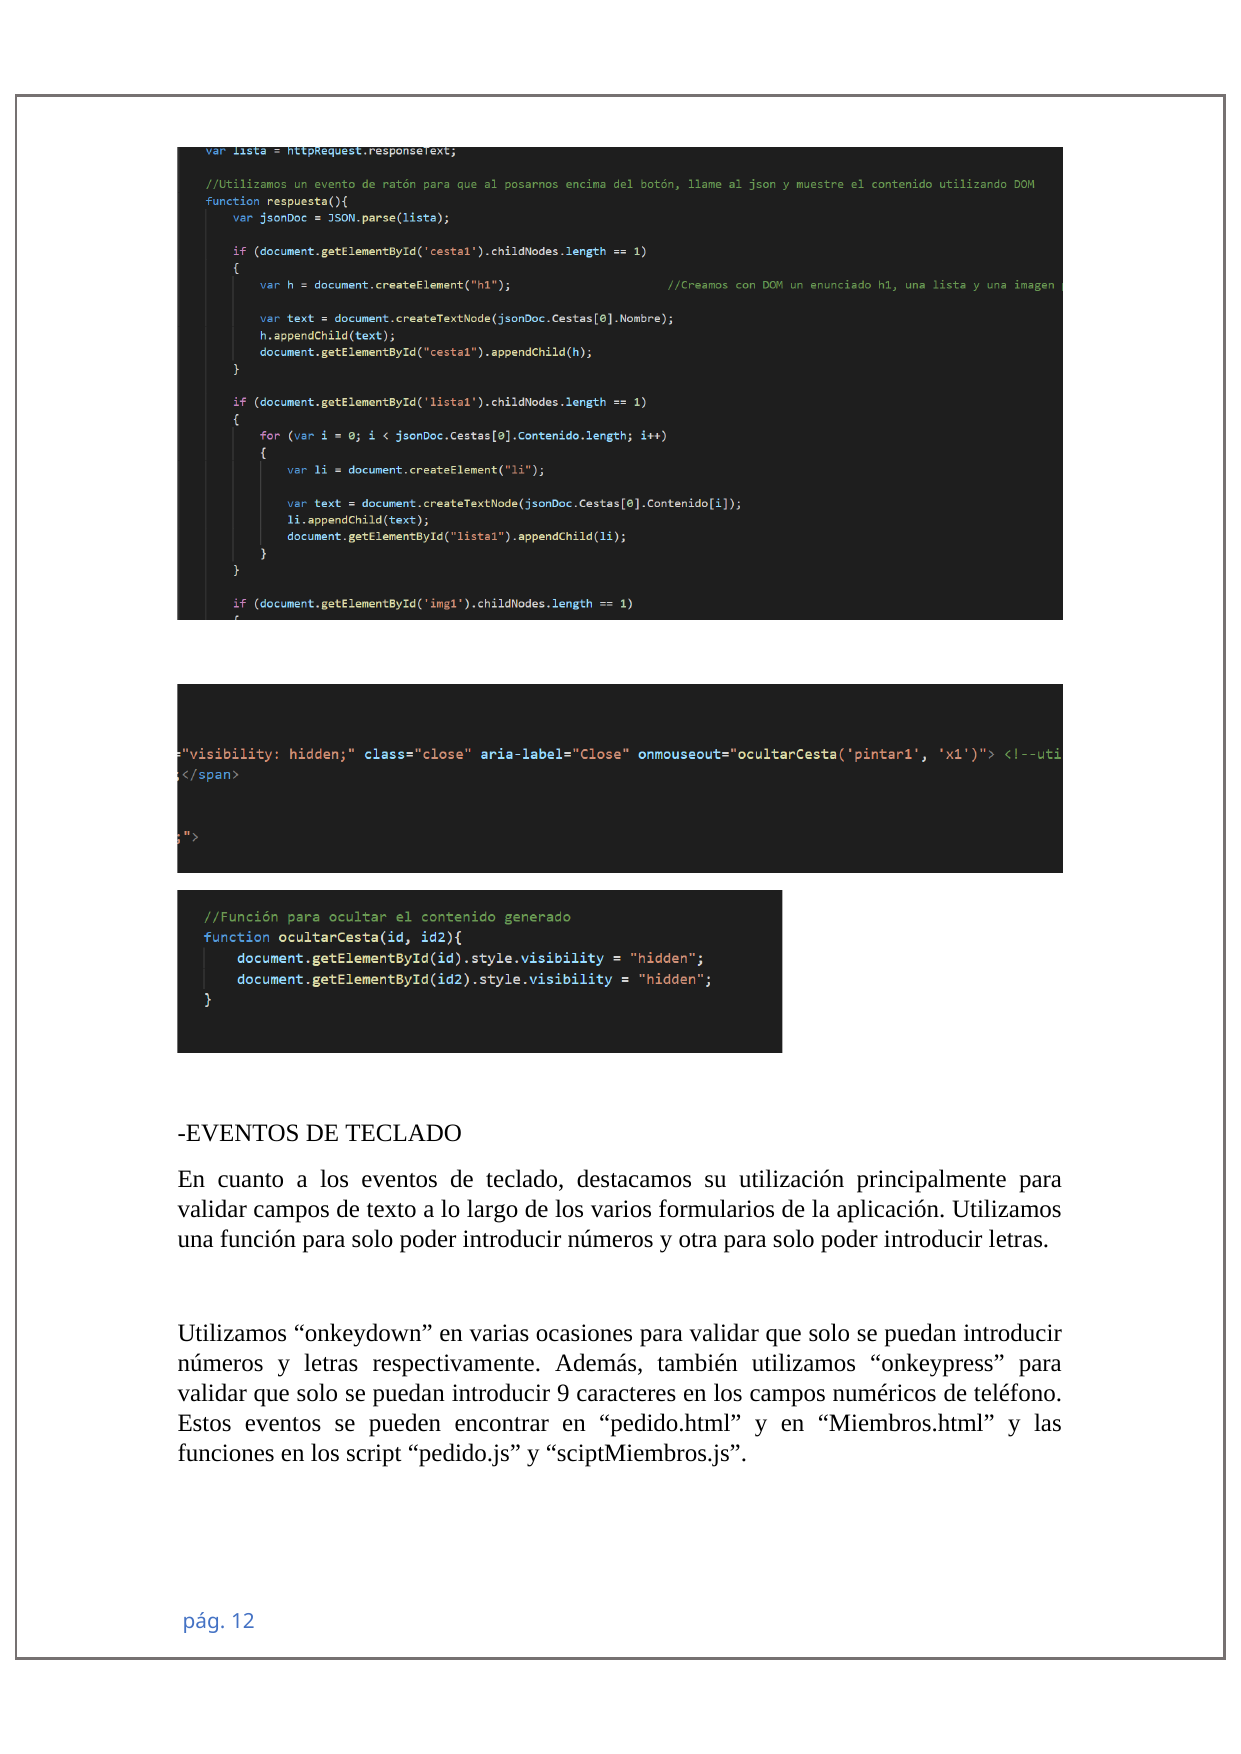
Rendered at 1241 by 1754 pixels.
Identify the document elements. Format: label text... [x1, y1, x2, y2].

text Utilizamos “onkeydown” en varias ocasiones para validar que solo se puedan introducir números y letras respectivamente. Además, también utilizamos “onkeypress” para validar que solo se puedan introducir 9 caracteres en los campos numéricos de teléfono. Estos eventos se pueden encontrar en “pedido.html” y en “Miembros.html” y las funciones en los script “pedido.js” y “sciptMiembros.js”. [177, 1318, 1063, 1467]
text En cuanto a los eventos de teclado, destacamos su utilización principalmente para validar campos de texto a lo largo de los varios formularios de la aplicación. Utilizamos una función para solo poder introducir números y otra para solo poder introducir letras. [177, 1164, 1063, 1253]
text -EVENTOS DE TECLADO [177, 1118, 1063, 1146]
